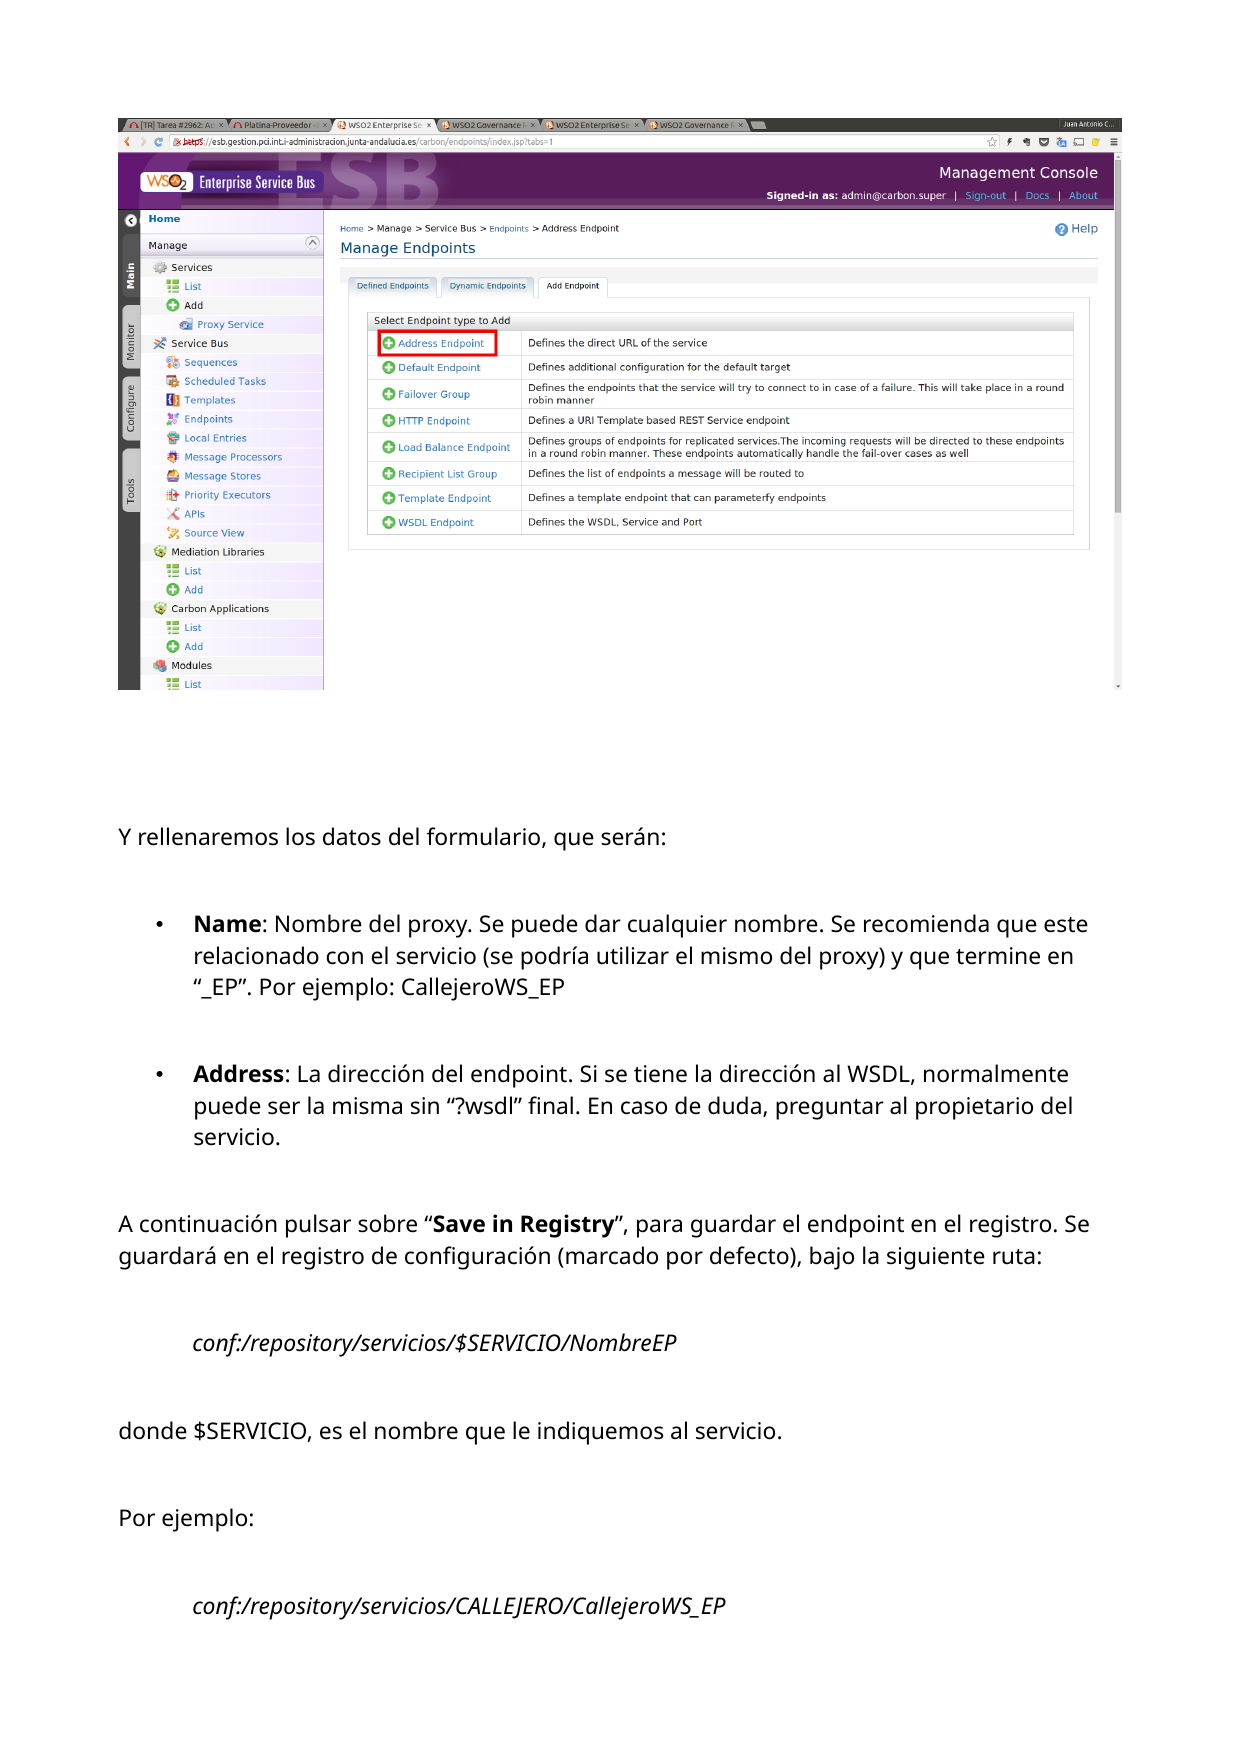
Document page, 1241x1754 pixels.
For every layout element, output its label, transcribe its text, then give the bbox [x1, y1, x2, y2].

text conf:/repository/servicios/CALLEJERO/CallejeroWS_EP [192, 1589, 1122, 1621]
list Name: Nombre del proxy. Se puede dar cualquier nombre. Se recomienda que este relacionado con el servicio (se podría utilizar el mismo del proxy) y que termine en “_EP”. Por ejemplo: CallejeroWS_EP [156, 908, 1122, 1002]
text donde $SERVICIO, es el nombre que le indiquemos al servicio. [118, 1414, 1122, 1446]
text conf:/repository/servicios/$SERVICIO/NombreEP [192, 1327, 1122, 1358]
text Y rellenaremos los datos del formulario, que serán: [118, 821, 1122, 852]
text Por ejemplo: [118, 1502, 1122, 1533]
text A continuación pulsar sobre “Save in Registry”, para guardar el endpoint en el registro. Se guardará en el registro de configuración (marcado por defecto), bajo la siguiente ruta: [118, 1208, 1122, 1271]
list Address: La dirección del endpoint. Si se tiene la dirección al WSDL, normalmente puede ser la misma sin “?wsdl” final. En caso de duda, preguntar al propietario del servicio. [156, 1058, 1122, 1152]
picture [118, 118, 1122, 690]
